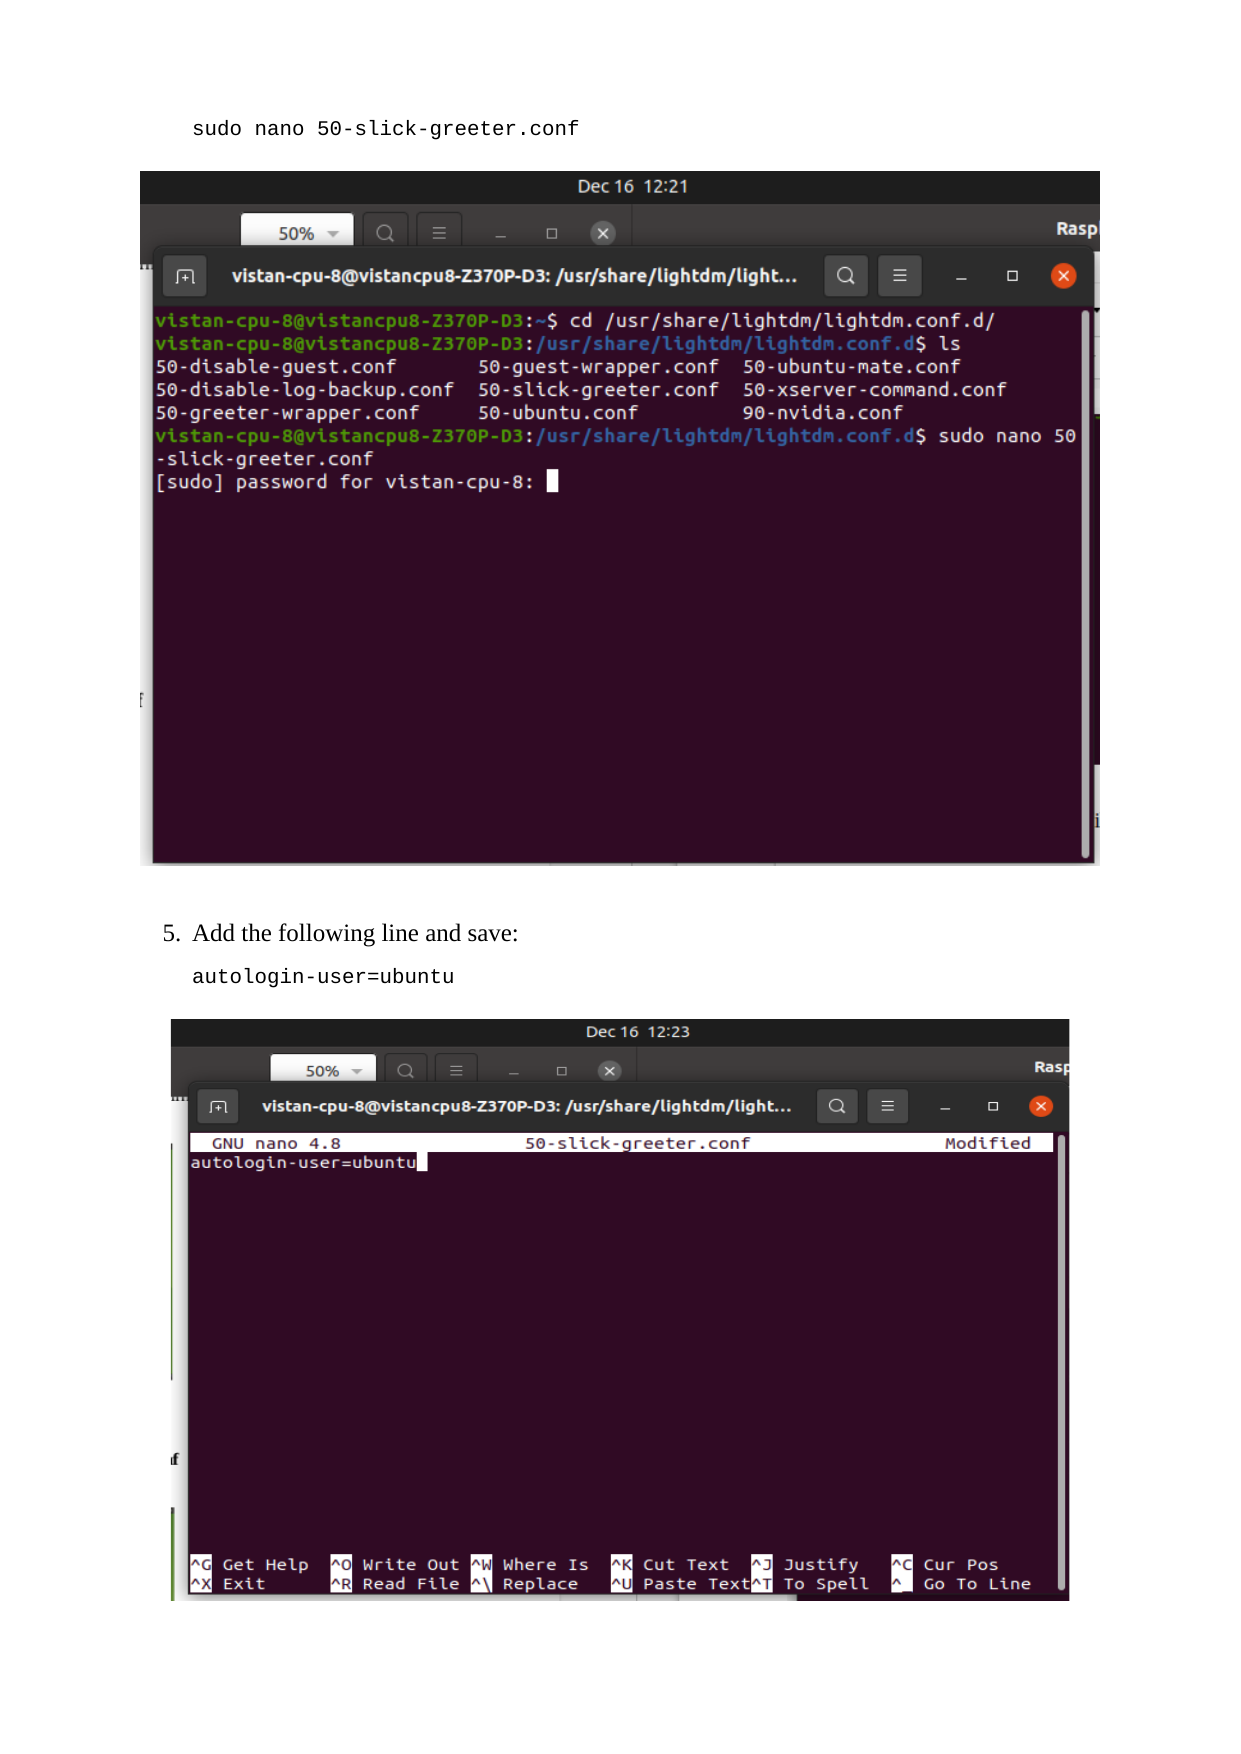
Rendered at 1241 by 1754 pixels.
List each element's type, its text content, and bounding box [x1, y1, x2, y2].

list Add the following line and save: [162, 918, 1122, 947]
picture [140, 171, 1100, 866]
list sudo nano 50-slick-greeter.conf [162, 118, 1122, 142]
list autologin-user=ubuntu [162, 966, 1122, 989]
picture [170, 1019, 1070, 1601]
